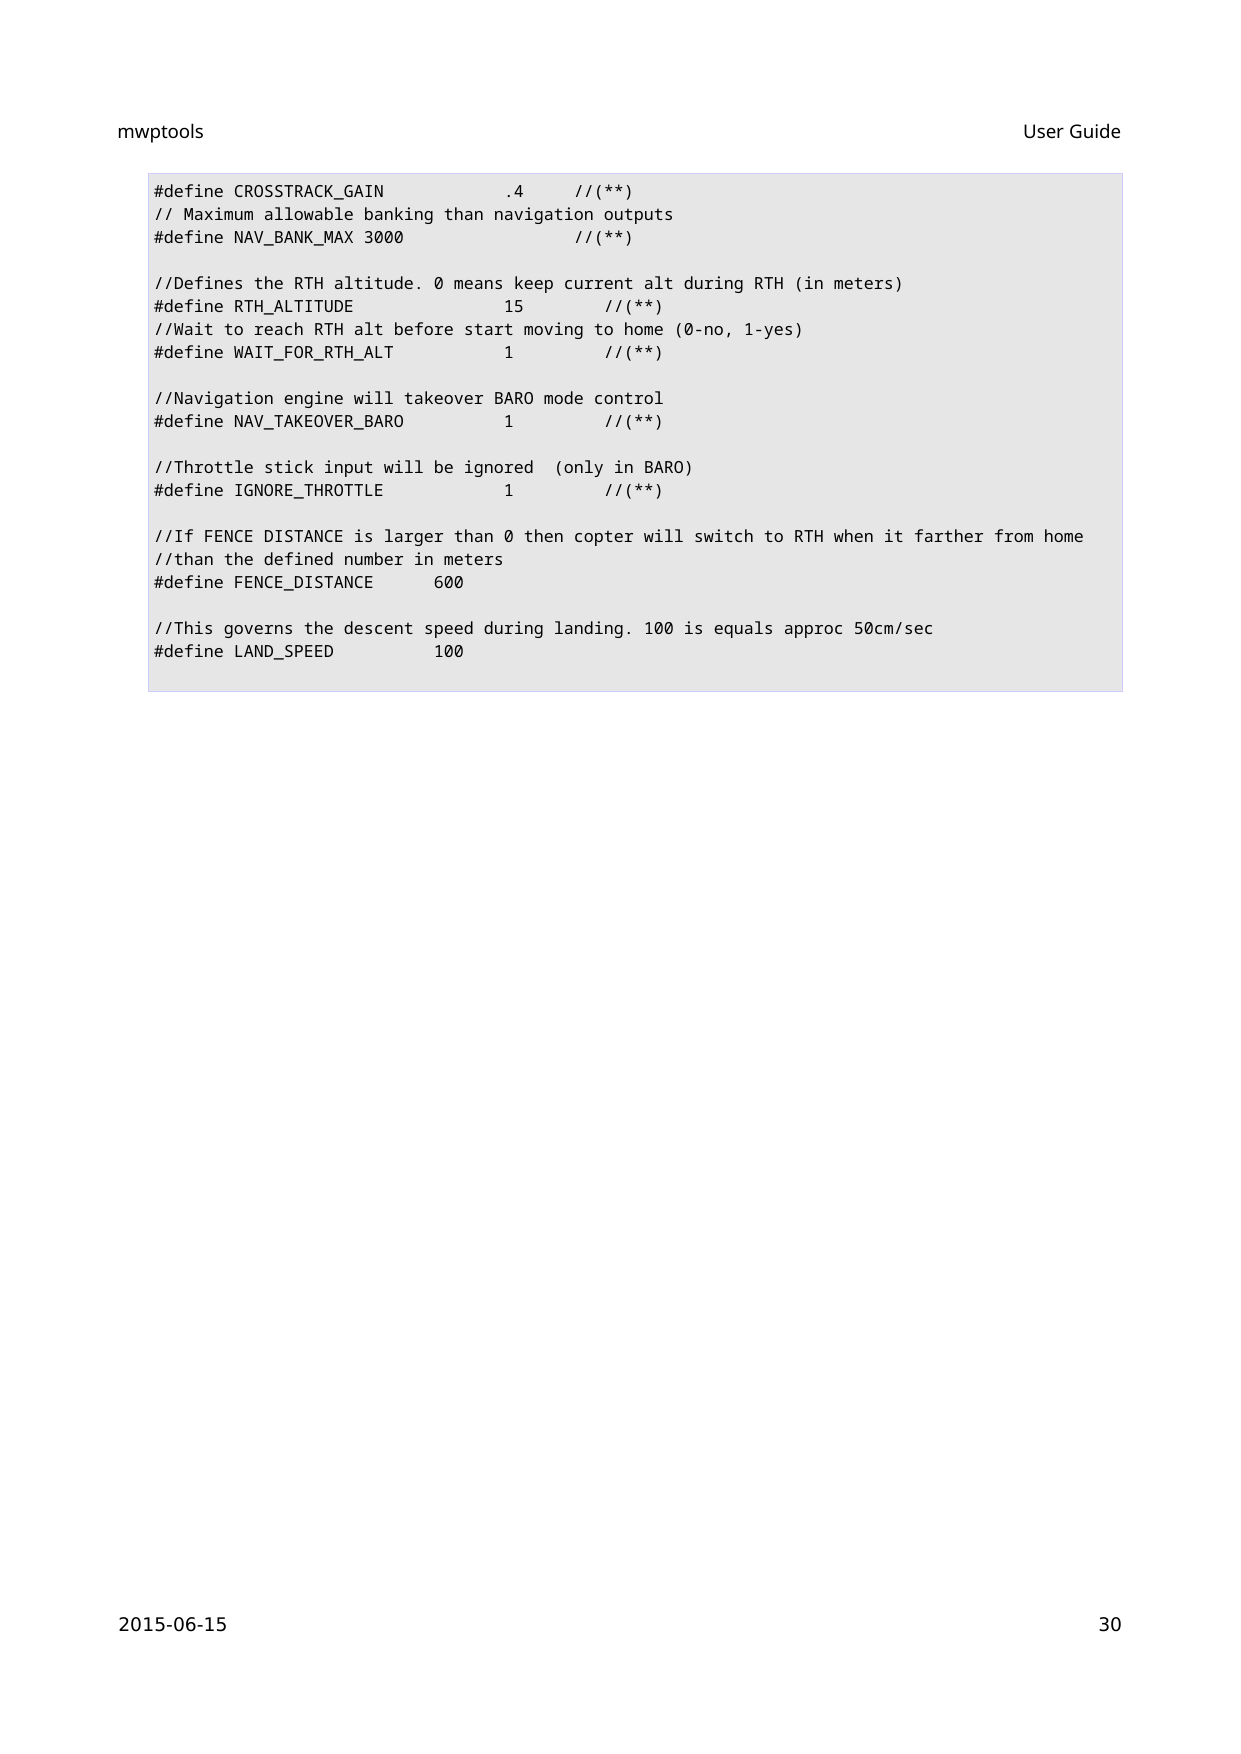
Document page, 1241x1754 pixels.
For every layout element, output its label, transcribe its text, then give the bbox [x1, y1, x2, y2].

text //than the defined number in meters [149, 541, 1122, 564]
text //If FENCE DISTANCE is larger than 0 then copter will switch to RTH when it farther from home [149, 518, 1122, 541]
text //Wait to reach RTH alt before start moving to home (0-no, 1-yes) [149, 311, 1122, 334]
text #define RTH_ALTITUDE 15 //(**) [149, 288, 1122, 311]
text #define IGNORE_THROTTLE 1 //(**) [149, 472, 1122, 495]
text #define LAND_SPEED 100 [149, 633, 1122, 657]
text #define NAV_TAKEOVER_BARO 1 //(**) [149, 403, 1122, 426]
text #define NAV_BANK_MAX 3000 //(**) [149, 219, 1122, 242]
text // Maximum allowable banking than navigation outputs [149, 196, 1122, 219]
text //Throttle stick input will be ignored (only in BARO) [149, 449, 1122, 472]
text #define CROSSTRACK_GAIN .4 //(**) [149, 174, 1122, 196]
text //This governs the descent speed during landing. 100 is equals approc 50cm/sec [149, 611, 1122, 633]
text #define FENCE_DISTANCE 600 [149, 564, 1122, 587]
text //Defines the RTH altitude. 0 means keep current alt during RTH (in meters) [149, 265, 1122, 288]
text //Navigation engine will takeover BARO mode control [149, 380, 1122, 403]
text #define WAIT_FOR_RTH_ALT 1 //(**) [149, 334, 1122, 357]
